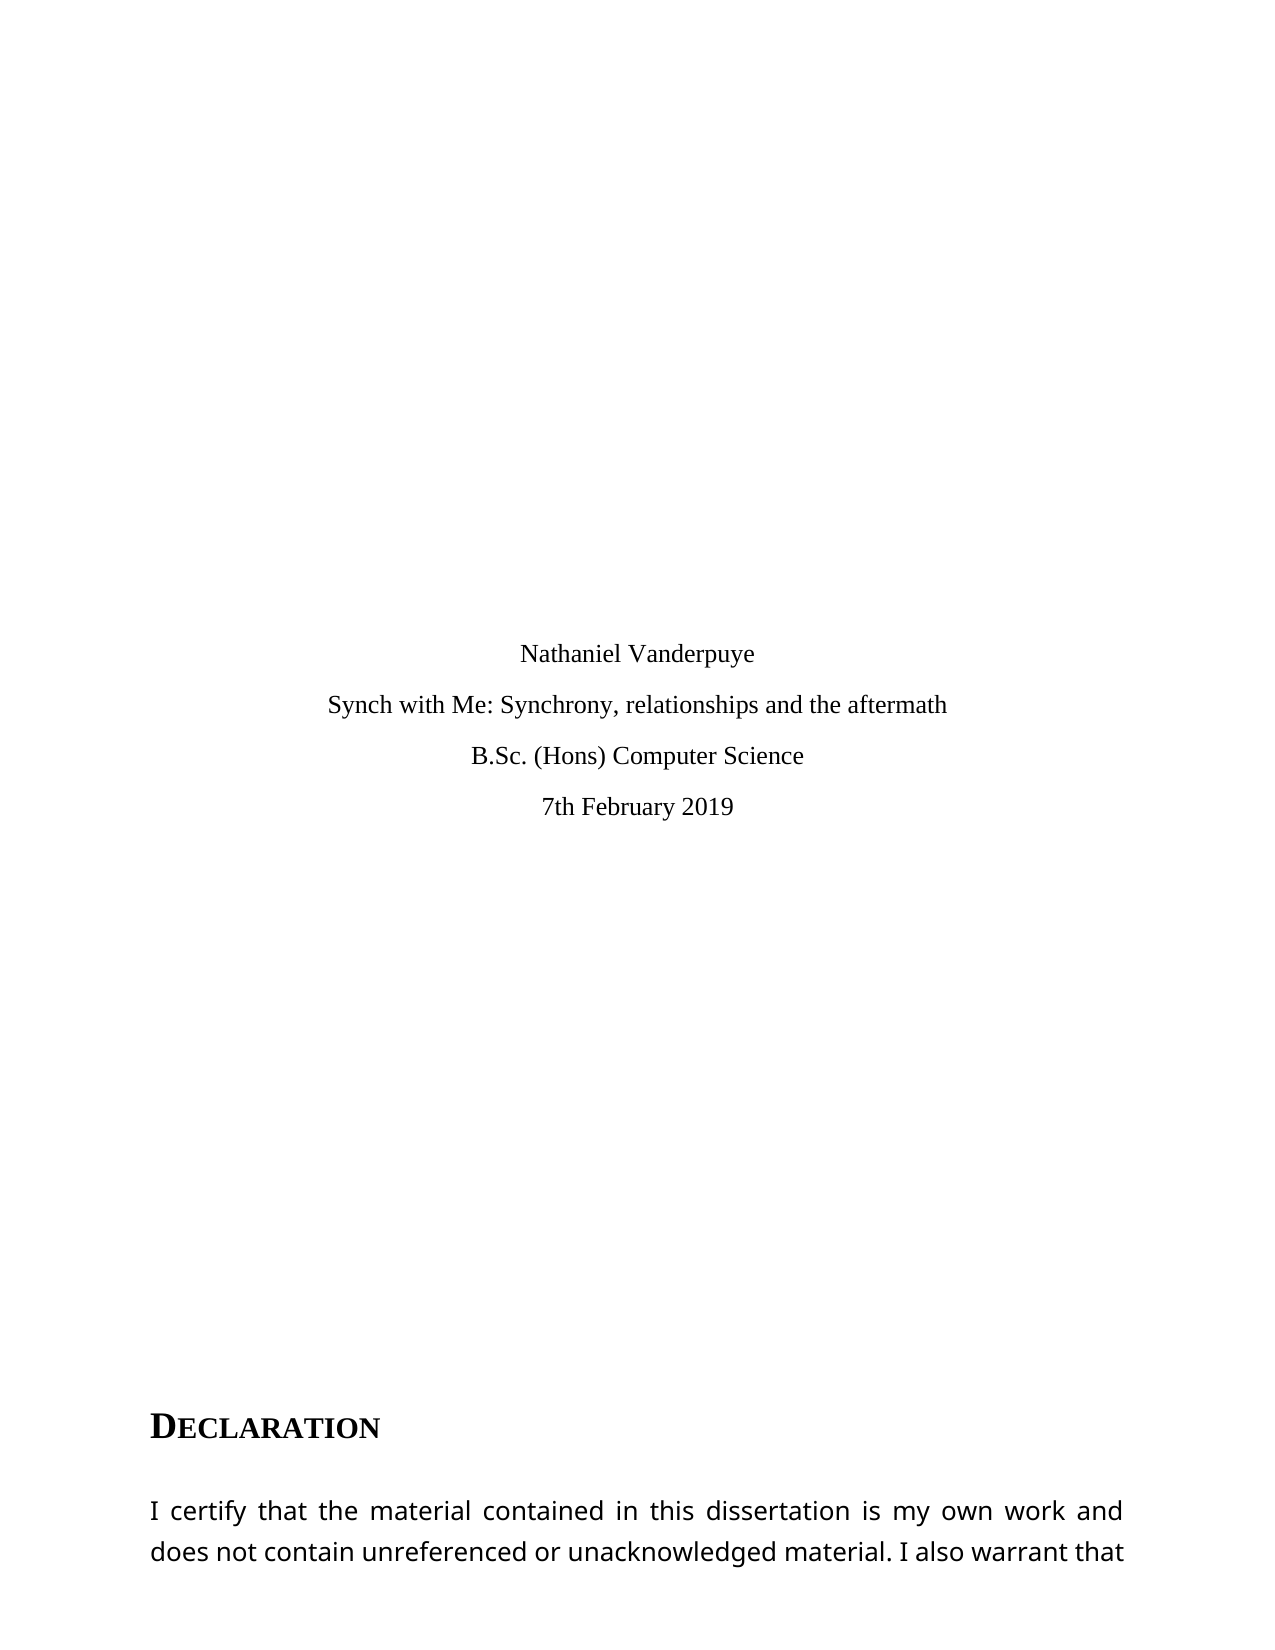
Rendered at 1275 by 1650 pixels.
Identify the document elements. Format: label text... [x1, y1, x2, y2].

text Synch with Me: Synchrony, relationships and the aftermath [150, 689, 1125, 719]
text I certify that the material contained in this dissertation is my own work and does not contain unreferenced or unacknowledged material. I also warrant that [150, 1493, 1125, 1569]
text 7th February 2019 [150, 791, 1125, 821]
text Nathaniel Vanderpuye [150, 638, 1125, 668]
text B.Sc. (Hons) Computer Science [150, 740, 1125, 770]
subtitle Declaration [150, 1404, 1125, 1447]
